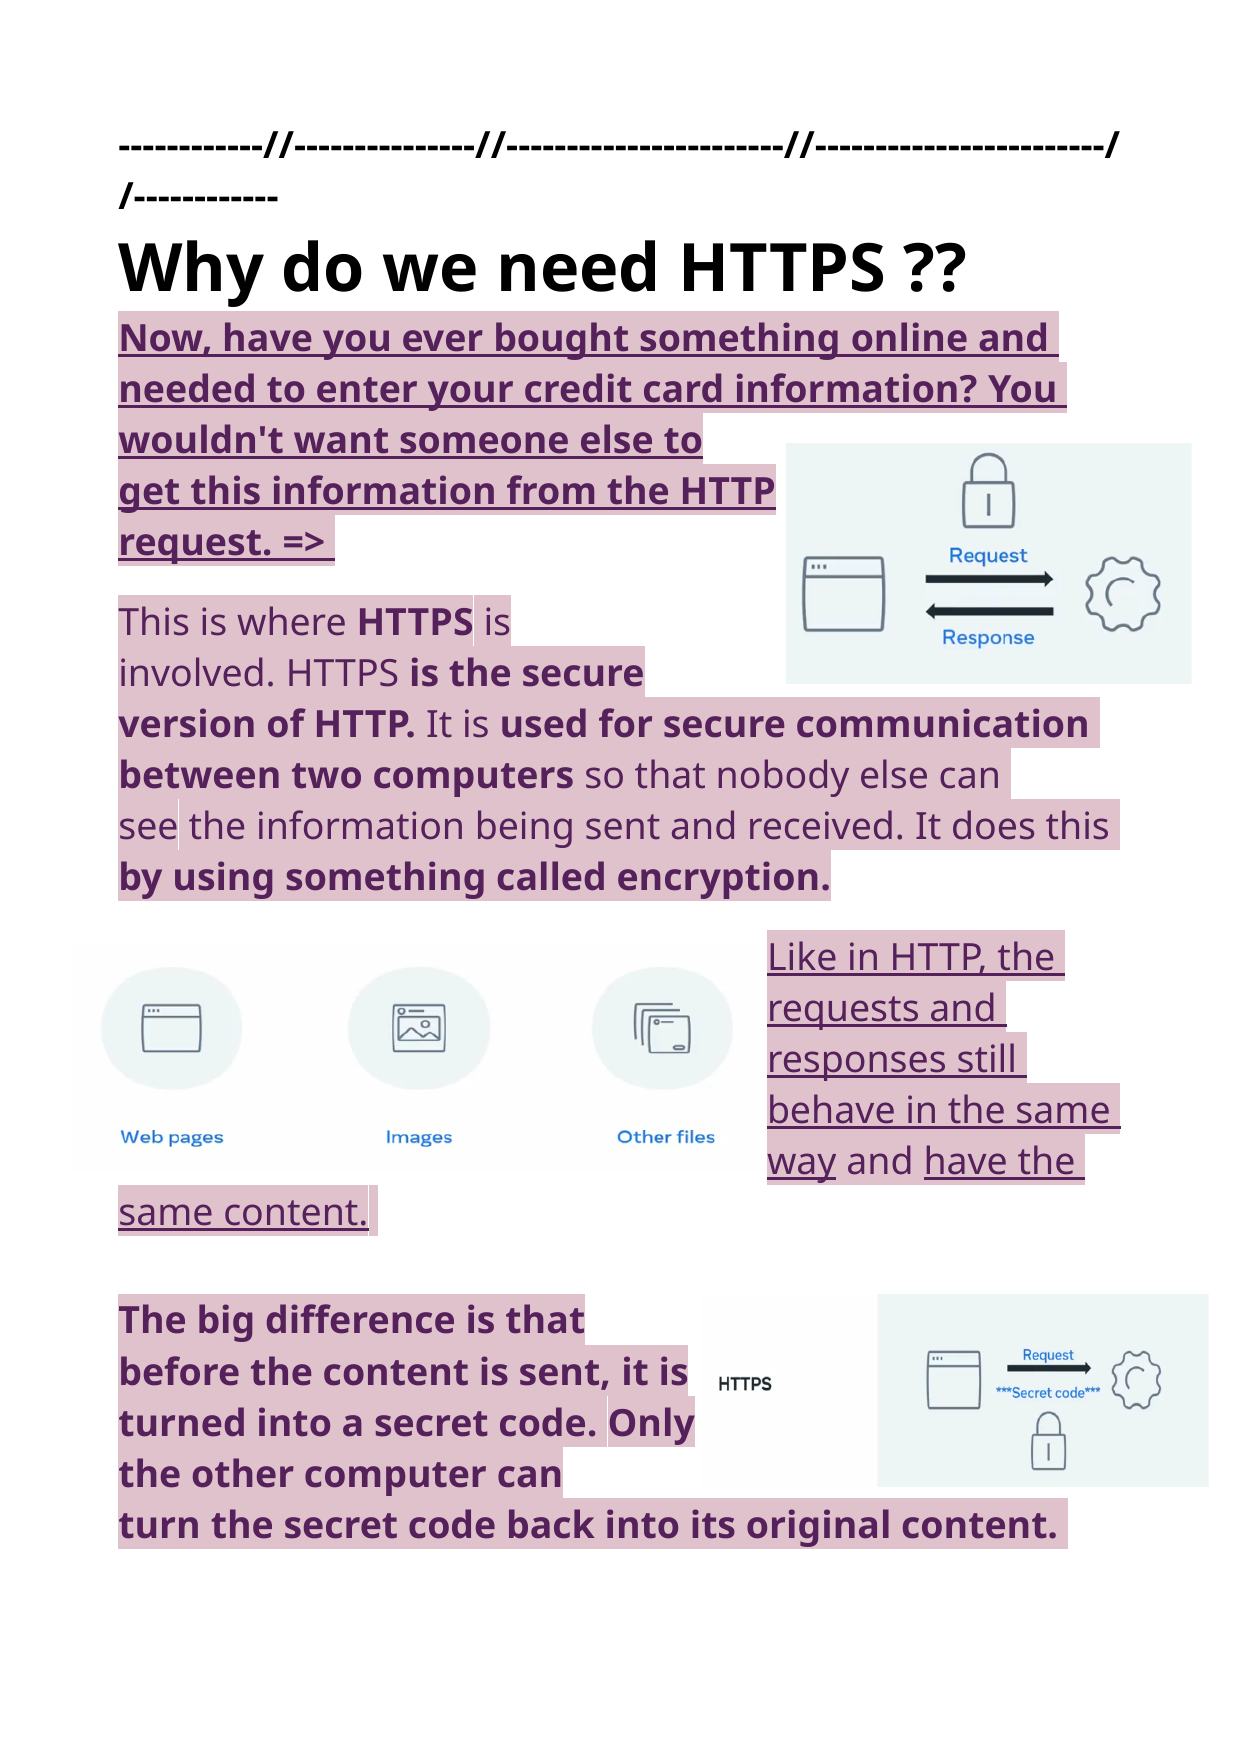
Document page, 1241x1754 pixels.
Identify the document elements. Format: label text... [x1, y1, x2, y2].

picture [786, 443, 1192, 684]
text ------------//---------------//-----------------------//------------------------//------------ [118, 118, 1122, 220]
text Why do we need HTTPS ?? [118, 220, 1122, 311]
picture [71, 946, 767, 1172]
text This is where HTTPS is involved. HTTPS is the secure version of HTTP. It is used for secure communication between two computers so that nobody else can see the information being sent and received. It does this by using something called encryption. [118, 595, 1122, 901]
text Like in HTTP, the requests and responses still behave in the same way and have the same content. [118, 930, 1122, 1236]
text Now, have you ever bought something online and needed to enter your credit card information? You wouldn't want someone else to get this information from the HTTP request. => [118, 311, 1122, 566]
text The big difference is that before the content is sent, it is turned into a secret code. Only the other computer can turn the secret code back into its original content. [118, 1294, 1122, 1549]
picture [701, 1294, 1209, 1487]
